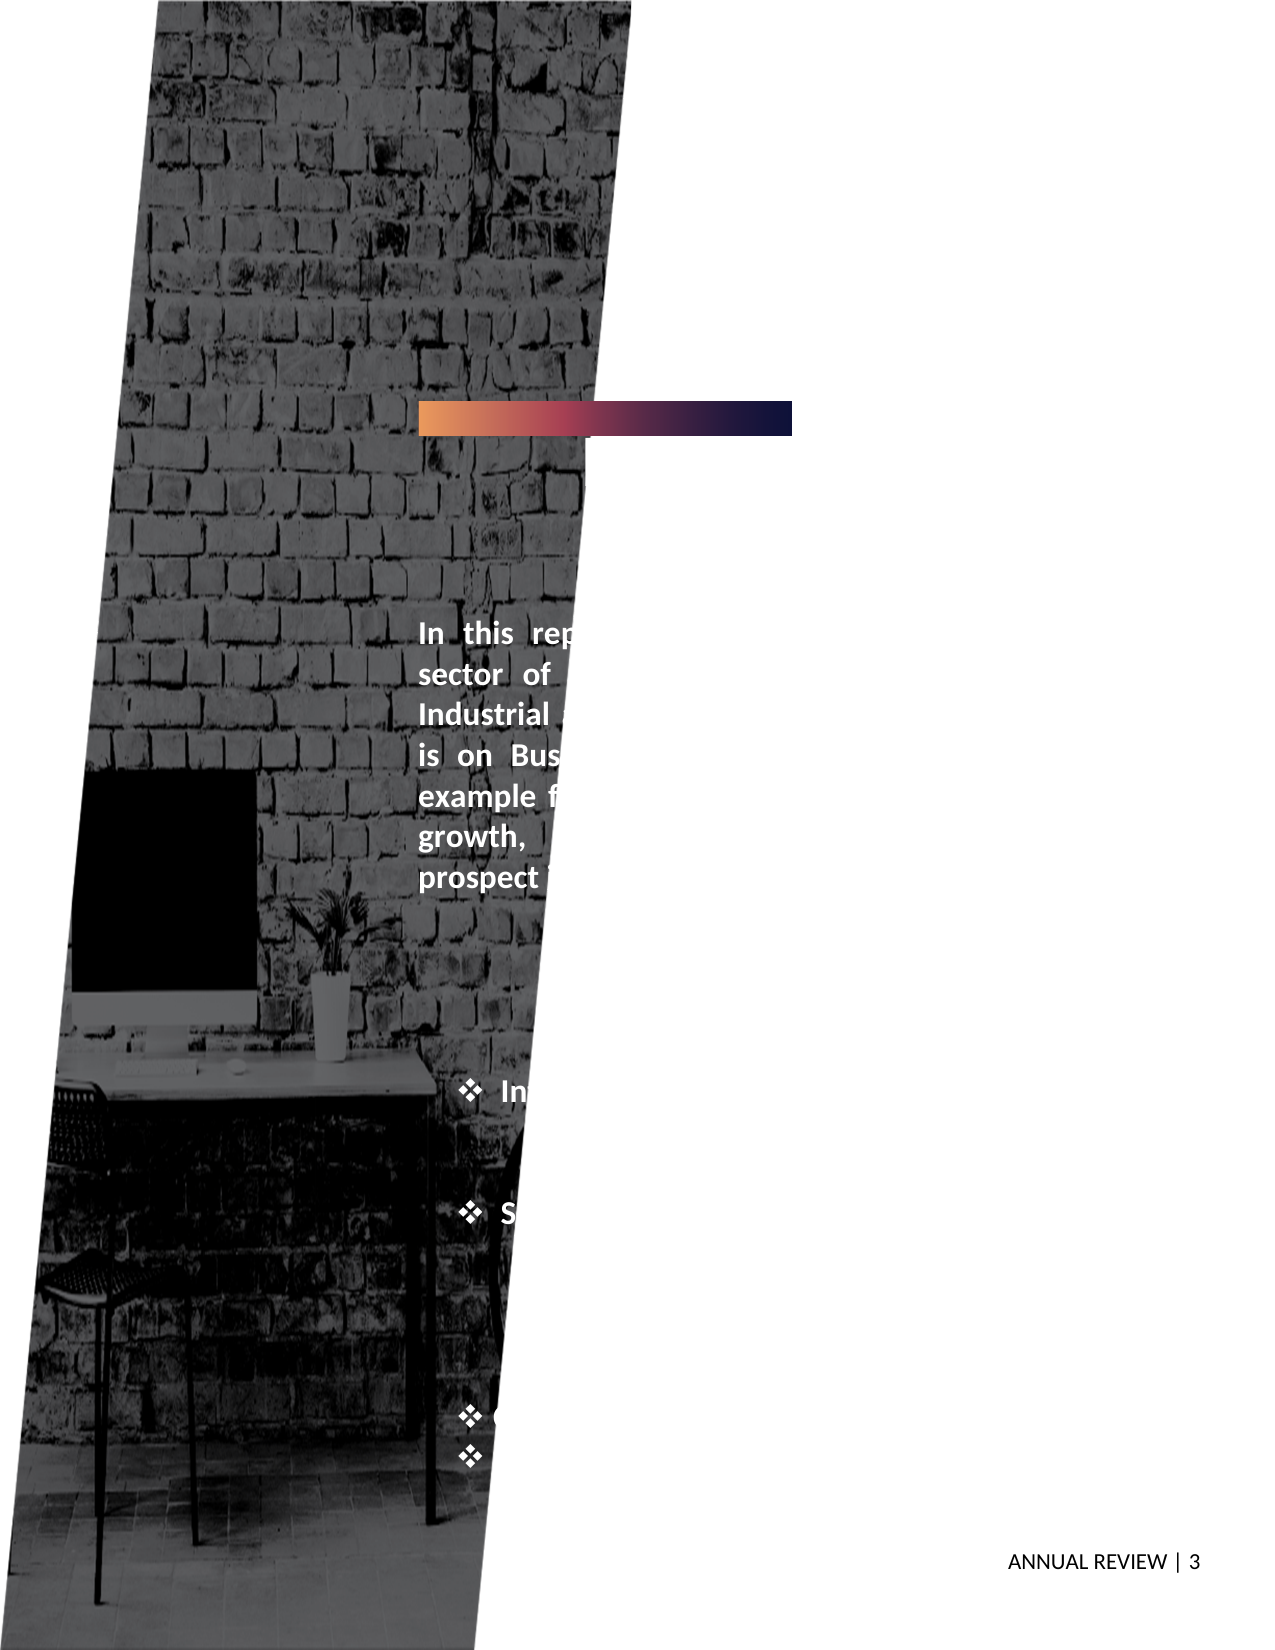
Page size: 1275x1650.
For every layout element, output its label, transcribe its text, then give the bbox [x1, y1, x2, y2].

table_header [595, 75, 1038, 401]
table_cell REPORT [582, 401, 1038, 530]
table_header [75, 75, 150, 853]
table_cell In this report we are analyzing 3 major sector of Singapore’s economy Railways, Industrial and agriculture. Our major focus is on Business side of these sectors, for example factors like-market Size, potential growth, future opportunity and other prospect in sectors. CONTENTS Introduction Economy Structure Of Singapore Sectors Railways Industrial Agriculture Conclusion And Opinion Reference [492, 530, 1038, 1477]
